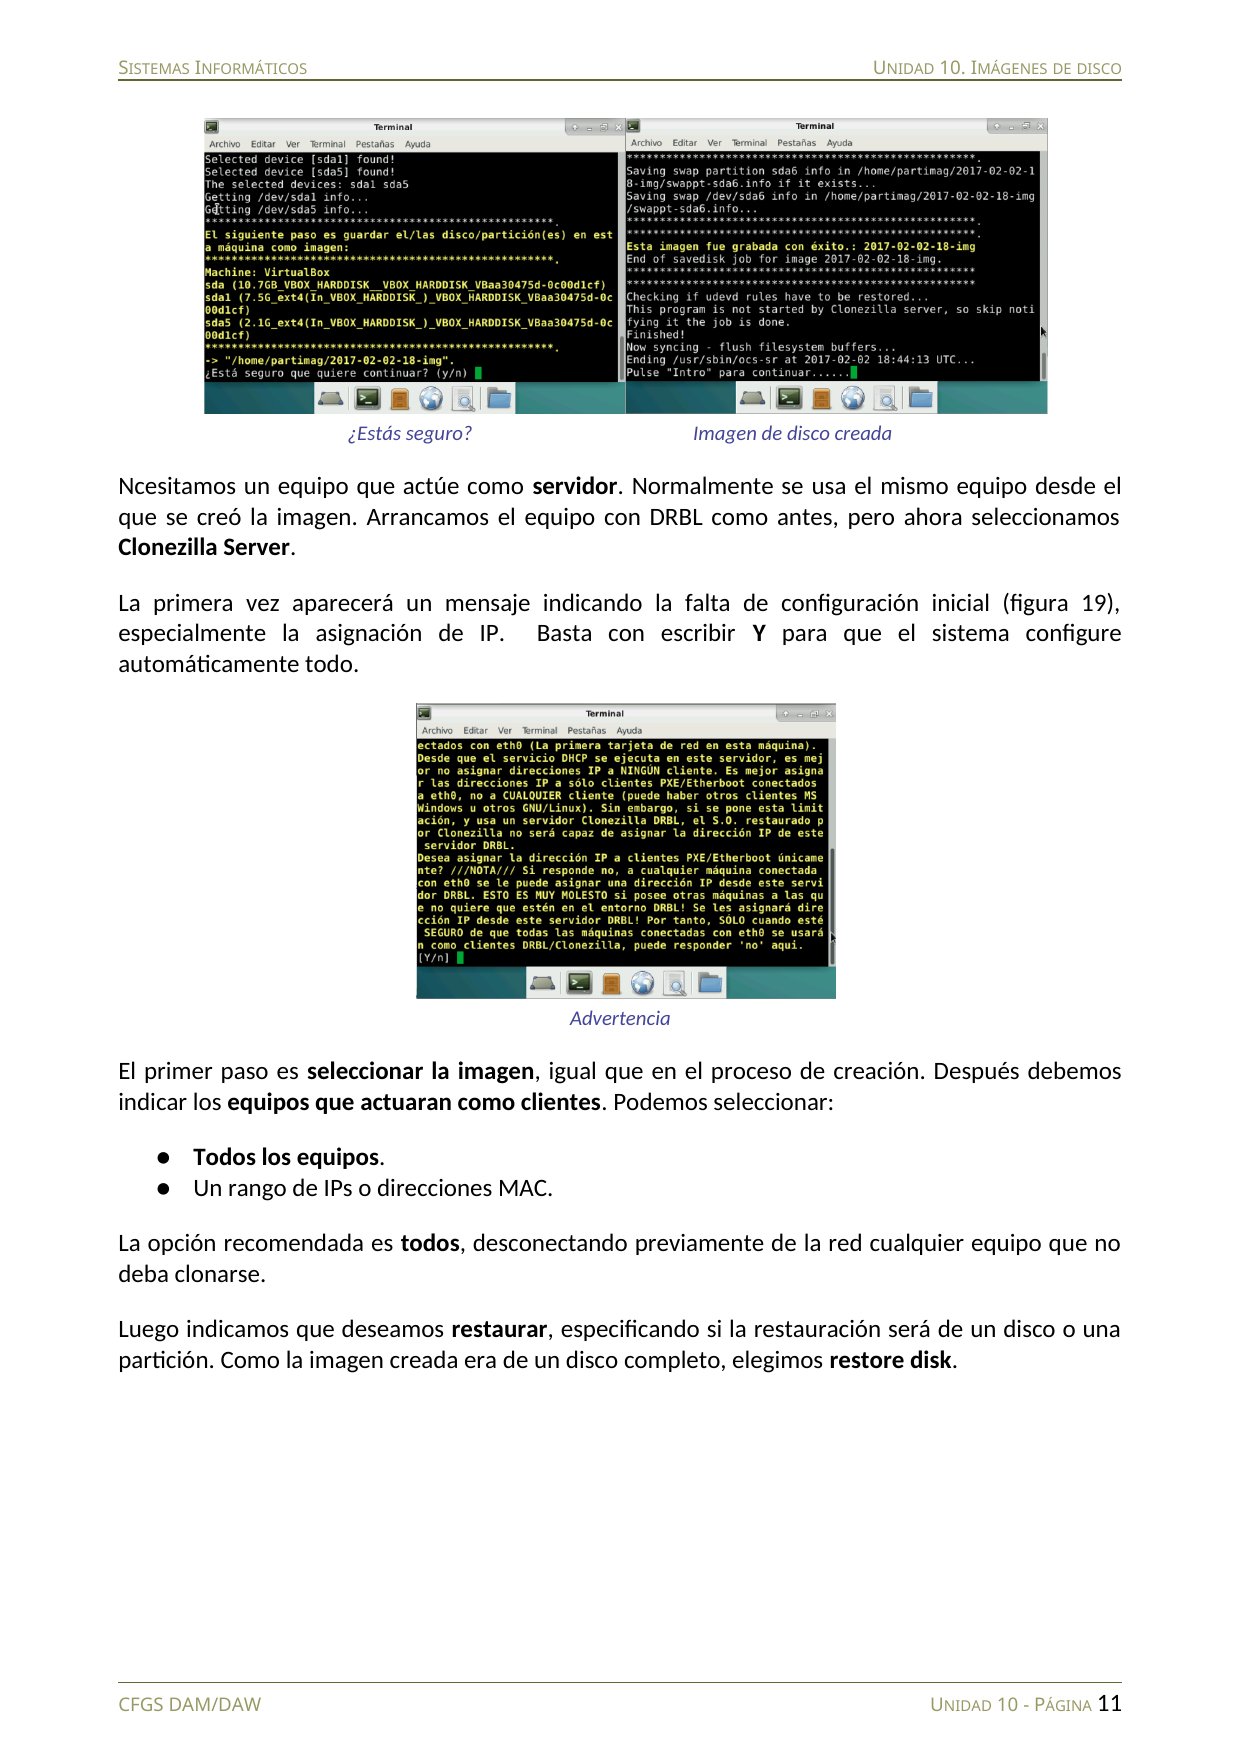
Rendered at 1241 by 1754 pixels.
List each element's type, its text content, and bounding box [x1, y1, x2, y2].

text ¿Estás seguro? Imagen de disco creada [118, 420, 1122, 445]
picture [204, 118, 1048, 414]
text Luego indicamos que deseamos restaurar, especificando si la restauración será de un disco o una partición. Como la imagen creada era de un disco completo, elegimos restore disk. [118, 1314, 1122, 1375]
list Todos los equipos. [156, 1142, 1122, 1172]
text Advertencia [118, 1005, 1122, 1031]
list Un rango de IPs o direcciones MAC. [156, 1172, 1122, 1203]
picture [416, 703, 836, 999]
text La primera vez aparecerá un mensaje indicando la falta de configuración inicial (figura 19), especialmente la asignación de IP. Basta con escribir Y para que el sistema configure automáticamente todo. [118, 587, 1122, 678]
text El primer paso es seleccionar la imagen, igual que en el proceso de creación. Después debemos indicar los equipos que actuaran como clientes. Podemos seleccionar: [118, 1056, 1122, 1117]
text Ncesitamos un equipo que actúe como servidor. Normalmente se usa el mismo equipo desde el que se creó la imagen. Arrancamos el equipo con DRBL como antes, pero ahora seleccionamos Clonezilla Server. [118, 470, 1122, 562]
text La opción recomendada es todos, desconectando previamente de la red cualquier equipo que no deba clonarse. [118, 1228, 1122, 1289]
